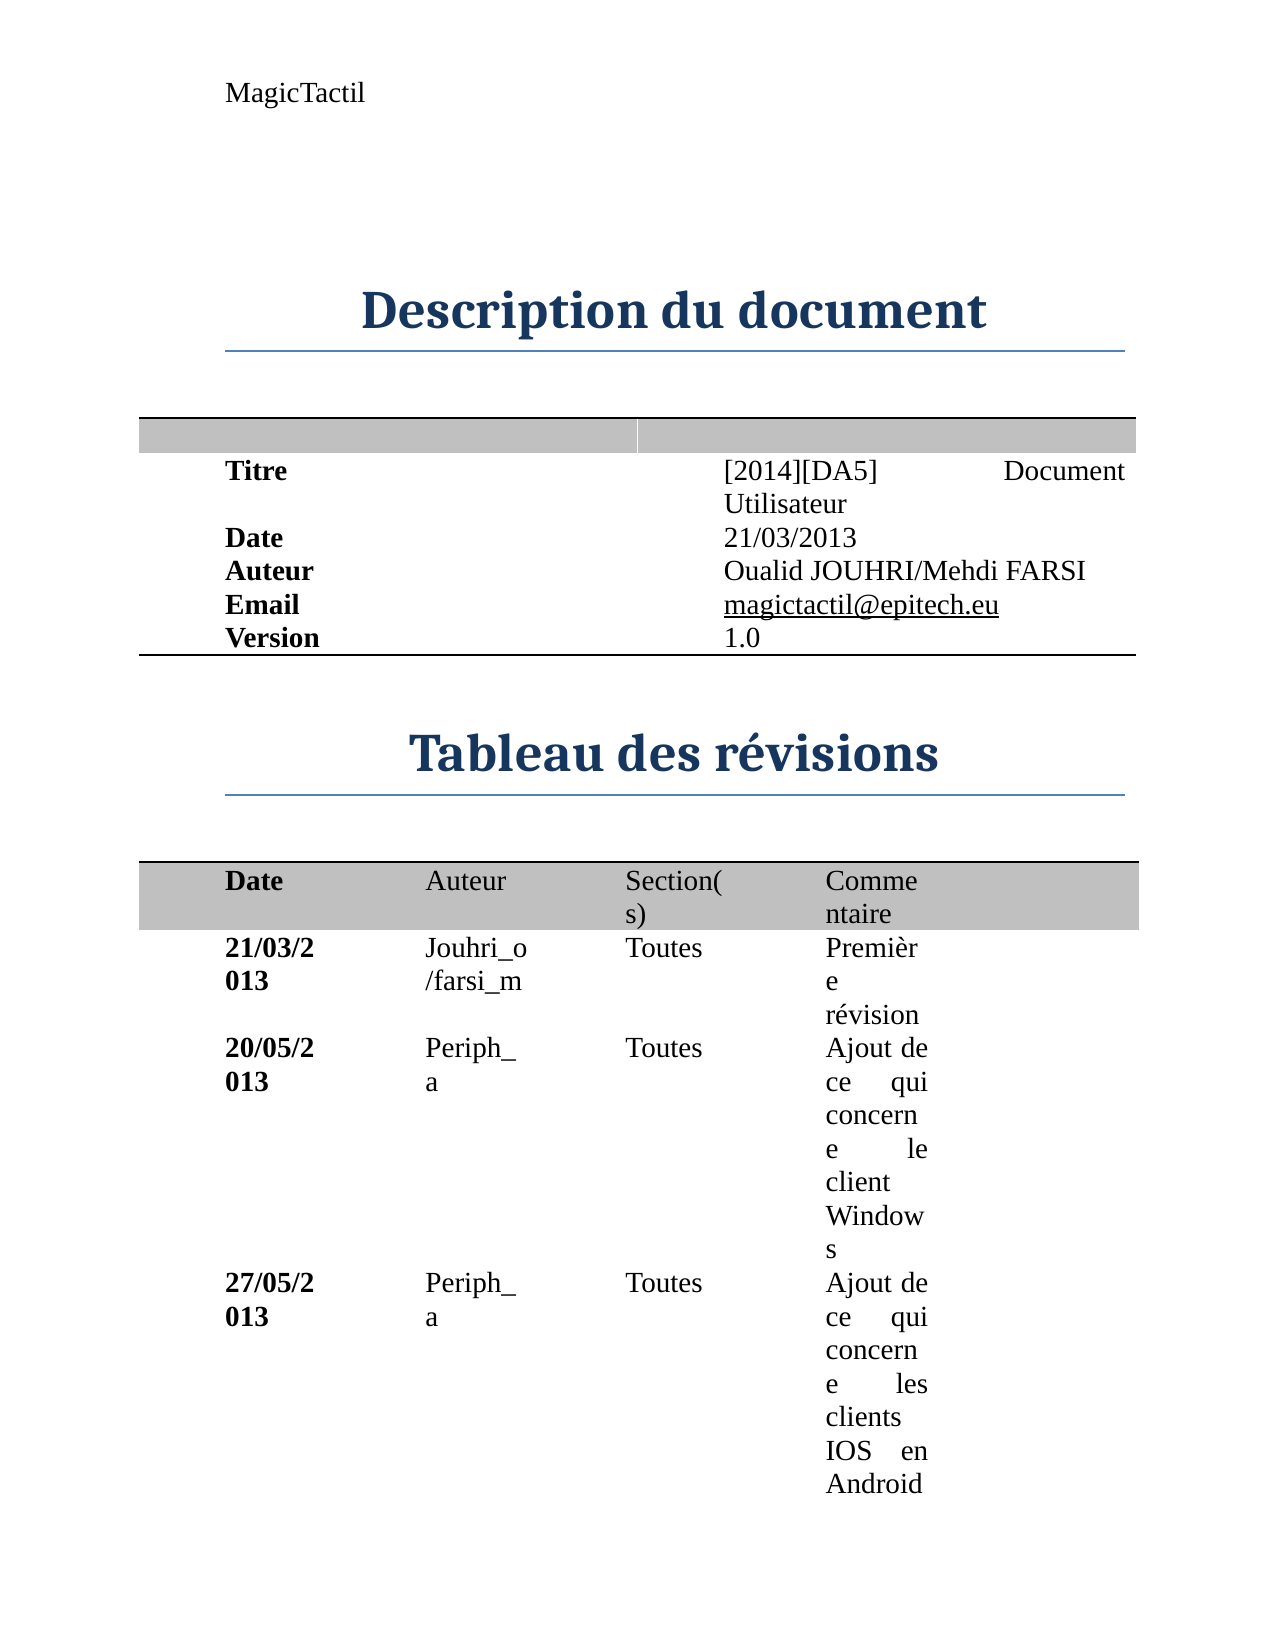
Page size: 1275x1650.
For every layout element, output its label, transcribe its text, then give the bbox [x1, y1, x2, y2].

table_cell [2014][DA5] Document Utilisateur [638, 453, 1136, 520]
table_header [638, 419, 1136, 453]
table_cell [939, 930, 1139, 1030]
table_cell Toutes [539, 930, 739, 1030]
table_header [139, 419, 637, 453]
table_cell 27/05/2013 [139, 1265, 339, 1500]
table_cell Première révision [739, 930, 939, 1030]
table_cell magictactil@epitech.eu [638, 587, 1136, 620]
table_cell [939, 1030, 1139, 1265]
table_cell Jouhri_o/farsi_m [339, 930, 539, 1030]
table_cell Toutes [539, 1030, 739, 1265]
table_cell 20/05/2013 [139, 1030, 339, 1265]
table_cell Toutes [539, 1265, 739, 1500]
table_cell Date [139, 520, 637, 553]
table_cell Periph_a [339, 1030, 539, 1265]
table_cell [939, 1265, 1139, 1500]
title Description du document [225, 279, 1125, 350]
table_cell Auteur [139, 553, 637, 587]
table_cell Ajout de ce qui concerne le client Windows [739, 1030, 939, 1265]
table_cell Email [139, 587, 637, 620]
table_cell Oualid JOUHRI/Mehdi FARSI [638, 553, 1136, 587]
table_cell 21/03/2013 [139, 930, 339, 1030]
table_cell 1.0 [638, 620, 1136, 654]
table_header [939, 863, 1139, 930]
table_header Section(s) [539, 863, 739, 930]
table_cell 21/03/2013 [638, 520, 1136, 553]
table_cell Ajout de ce qui concerne les clients IOS en Android [739, 1265, 939, 1500]
table_cell Titre [139, 453, 637, 520]
table_cell Periph_a [339, 1265, 539, 1500]
table_header Commentaire [739, 863, 939, 930]
table_header Date [139, 863, 339, 930]
title Tableau des révisions [225, 723, 1125, 794]
table_cell Version [139, 620, 637, 654]
table_header Auteur [339, 863, 539, 930]
